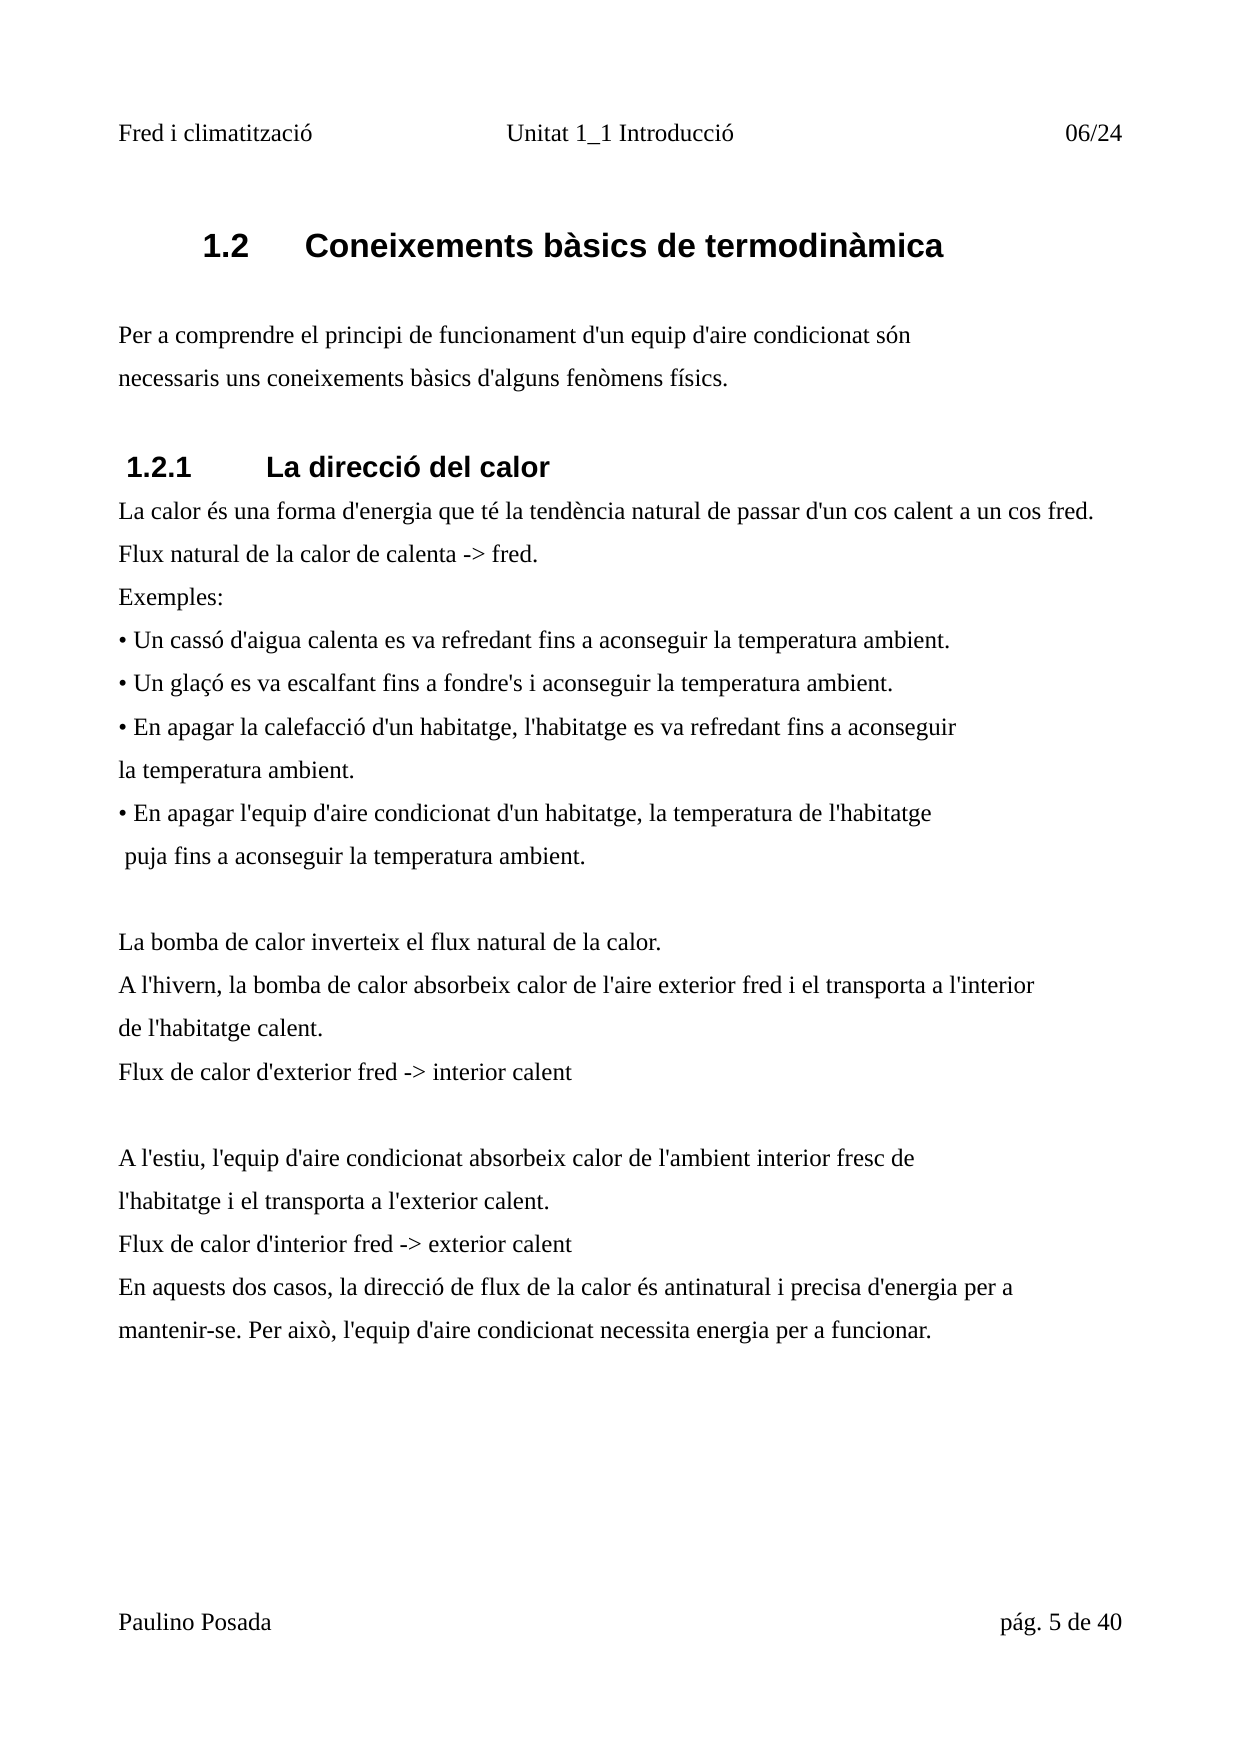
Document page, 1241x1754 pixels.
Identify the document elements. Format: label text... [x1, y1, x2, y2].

text La bomba de calor inverteix el flux natural de la calor. [118, 927, 1122, 956]
text • En apagar l'equip d'aire condicionat d'un habitatge, la temperatura de l'habitatge [118, 798, 1122, 827]
text mantenir-se. Per això, l'equip d'aire condicionat necessita energia per a funcionar. [118, 1315, 1122, 1344]
text A l'hivern, la bomba de calor absorbeix calor de l'aire exterior fred i el transporta a l'interior [118, 970, 1122, 999]
text • Un cassó d'aigua calenta es va refredant fins a aconseguir la temperatura ambient. [118, 625, 1122, 654]
text • Un glaçó es va escalfant fins a fondre's i aconseguir la temperatura ambient. [118, 668, 1122, 697]
text Flux natural de la calor de calenta -> fred. [118, 539, 1122, 568]
text la temperatura ambient. [118, 755, 1122, 783]
text de l'habitatge calent. [118, 1013, 1122, 1042]
text A l'estiu, l'equip d'aire condicionat absorbeix calor de l'ambient interior fresc de [118, 1143, 1122, 1172]
text Exemples: [118, 582, 1122, 611]
text • En apagar la calefacció d'un habitatge, l'habitatge es va refredant fins a aconseguir [118, 712, 1122, 740]
text Flux de calor d'exterior fred -> interior calent [118, 1057, 1122, 1085]
text necessaris uns coneixements bàsics d'alguns fenòmens físics. [118, 363, 1122, 392]
subtitle La direcció del calor [118, 450, 1122, 483]
text En aquests dos casos, la direcció de flux de la calor és antinatural i precisa d'energia per a [118, 1272, 1122, 1301]
text l'habitatge i el transporta a l'exterior calent. [118, 1186, 1122, 1215]
text La calor és una forma d'energia que té la tendència natural de passar d'un cos calent a un cos fred. [118, 496, 1122, 525]
text Flux de calor d'interior fred -> exterior calent [118, 1229, 1122, 1258]
text Per a comprendre el principi de funcionament d'un equip d'aire condicionat són [118, 320, 1122, 349]
subtitle Coneixements bàsics de termodinàmica [193, 226, 1122, 264]
text puja fins a aconseguir la temperatura ambient. [118, 841, 1122, 870]
